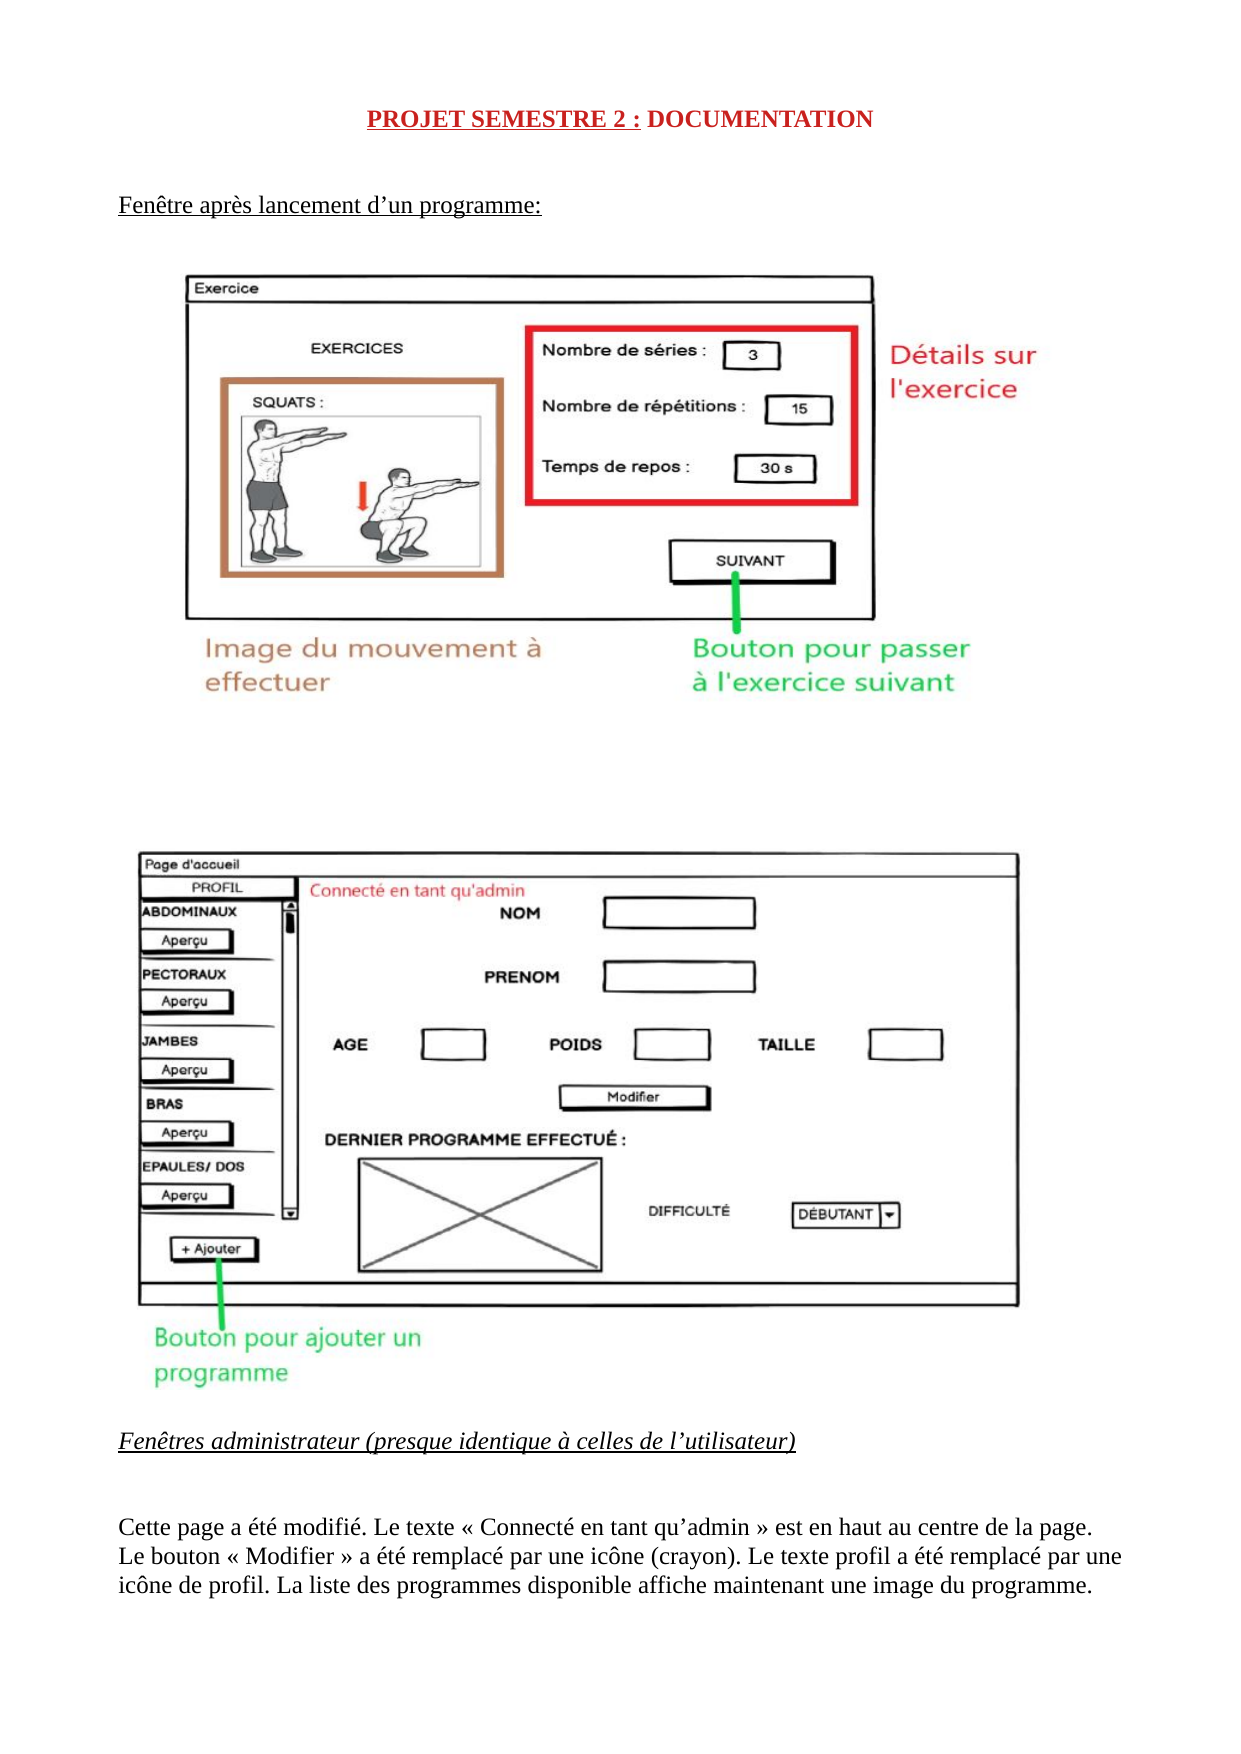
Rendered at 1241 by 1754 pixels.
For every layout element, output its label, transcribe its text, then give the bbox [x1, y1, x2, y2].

text Fenêtre après lancement d’un programme: [118, 190, 1122, 219]
text Cette page a été modifié. Le texte « Connecté en tant qu’admin » est en haut au centre de la page. Le bouton « Modifier » a été remplacé par une icône (crayon). Le texte profil a été remplacé par une icône de profil. La liste des programmes disponible affiche maintenant une image du programme. [118, 1512, 1122, 1599]
picture [142, 233, 1061, 732]
text Fenêtres administrateur (presque identique à celles de l’utilisateur) [118, 1426, 1122, 1455]
picture [88, 801, 1063, 1390]
